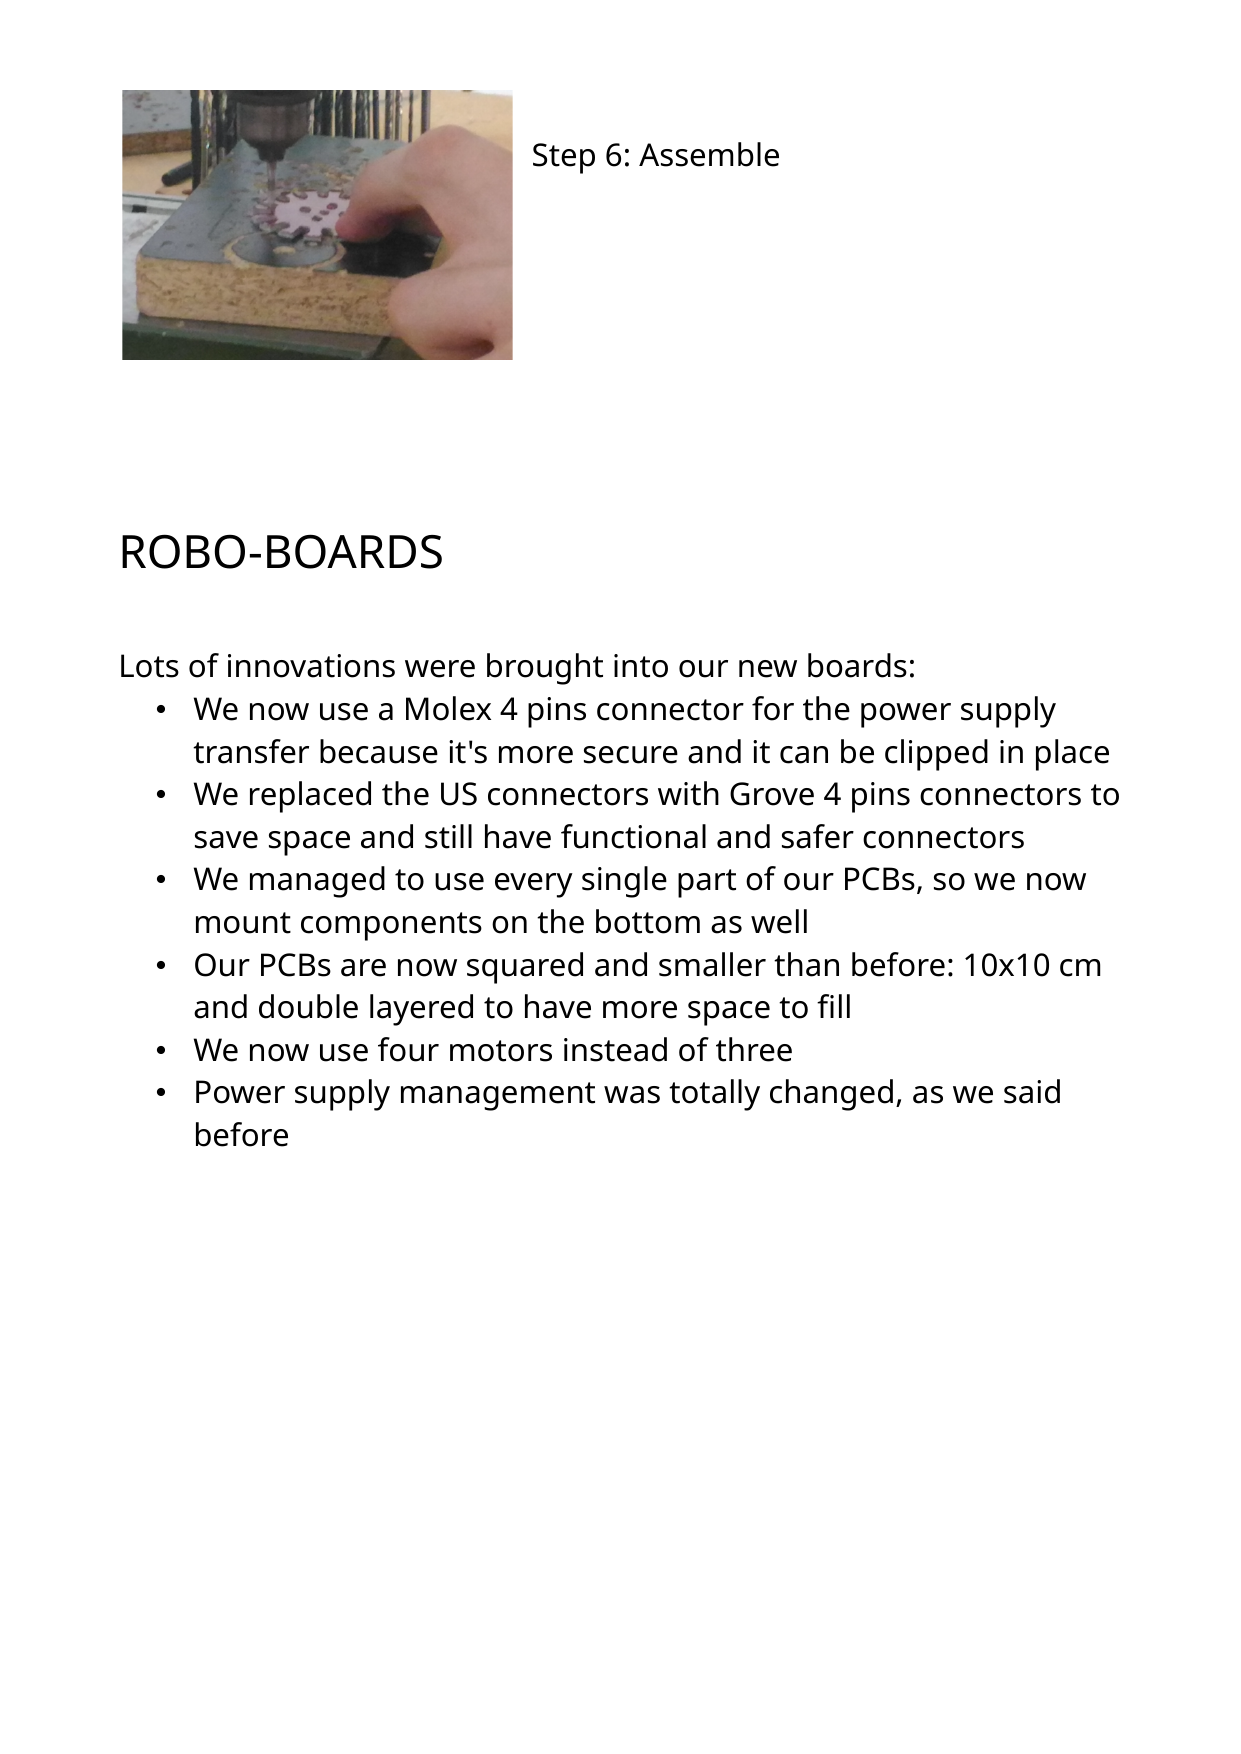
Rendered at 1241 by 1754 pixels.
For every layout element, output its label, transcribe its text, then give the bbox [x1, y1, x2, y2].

text Lots of innovations were brought into our new boards: [118, 644, 1122, 687]
picture [130, 90, 515, 362]
text Step 6: Assemble [515, 133, 1122, 176]
list We replaced the US connectors with Grove 4 pins connectors to save space and still have functional and safer connectors [156, 772, 1122, 857]
list We now use a Molex 4 pins connector for the power supply transfer because it's more secure and it can be clipped in place [156, 687, 1122, 772]
list Our PCBs are now squared and smaller than before: 10x10 cm and double layered to have more space to fill [156, 943, 1122, 1028]
list We now use four motors instead of three [156, 1028, 1122, 1070]
list Power supply management was totally changed, as we said before [156, 1070, 1122, 1156]
text ROBO-BOARDS [118, 519, 1122, 582]
text [118, 133, 130, 176]
list We managed to use every single part of our PCBs, so we now mount components on the bottom as well [156, 857, 1122, 943]
